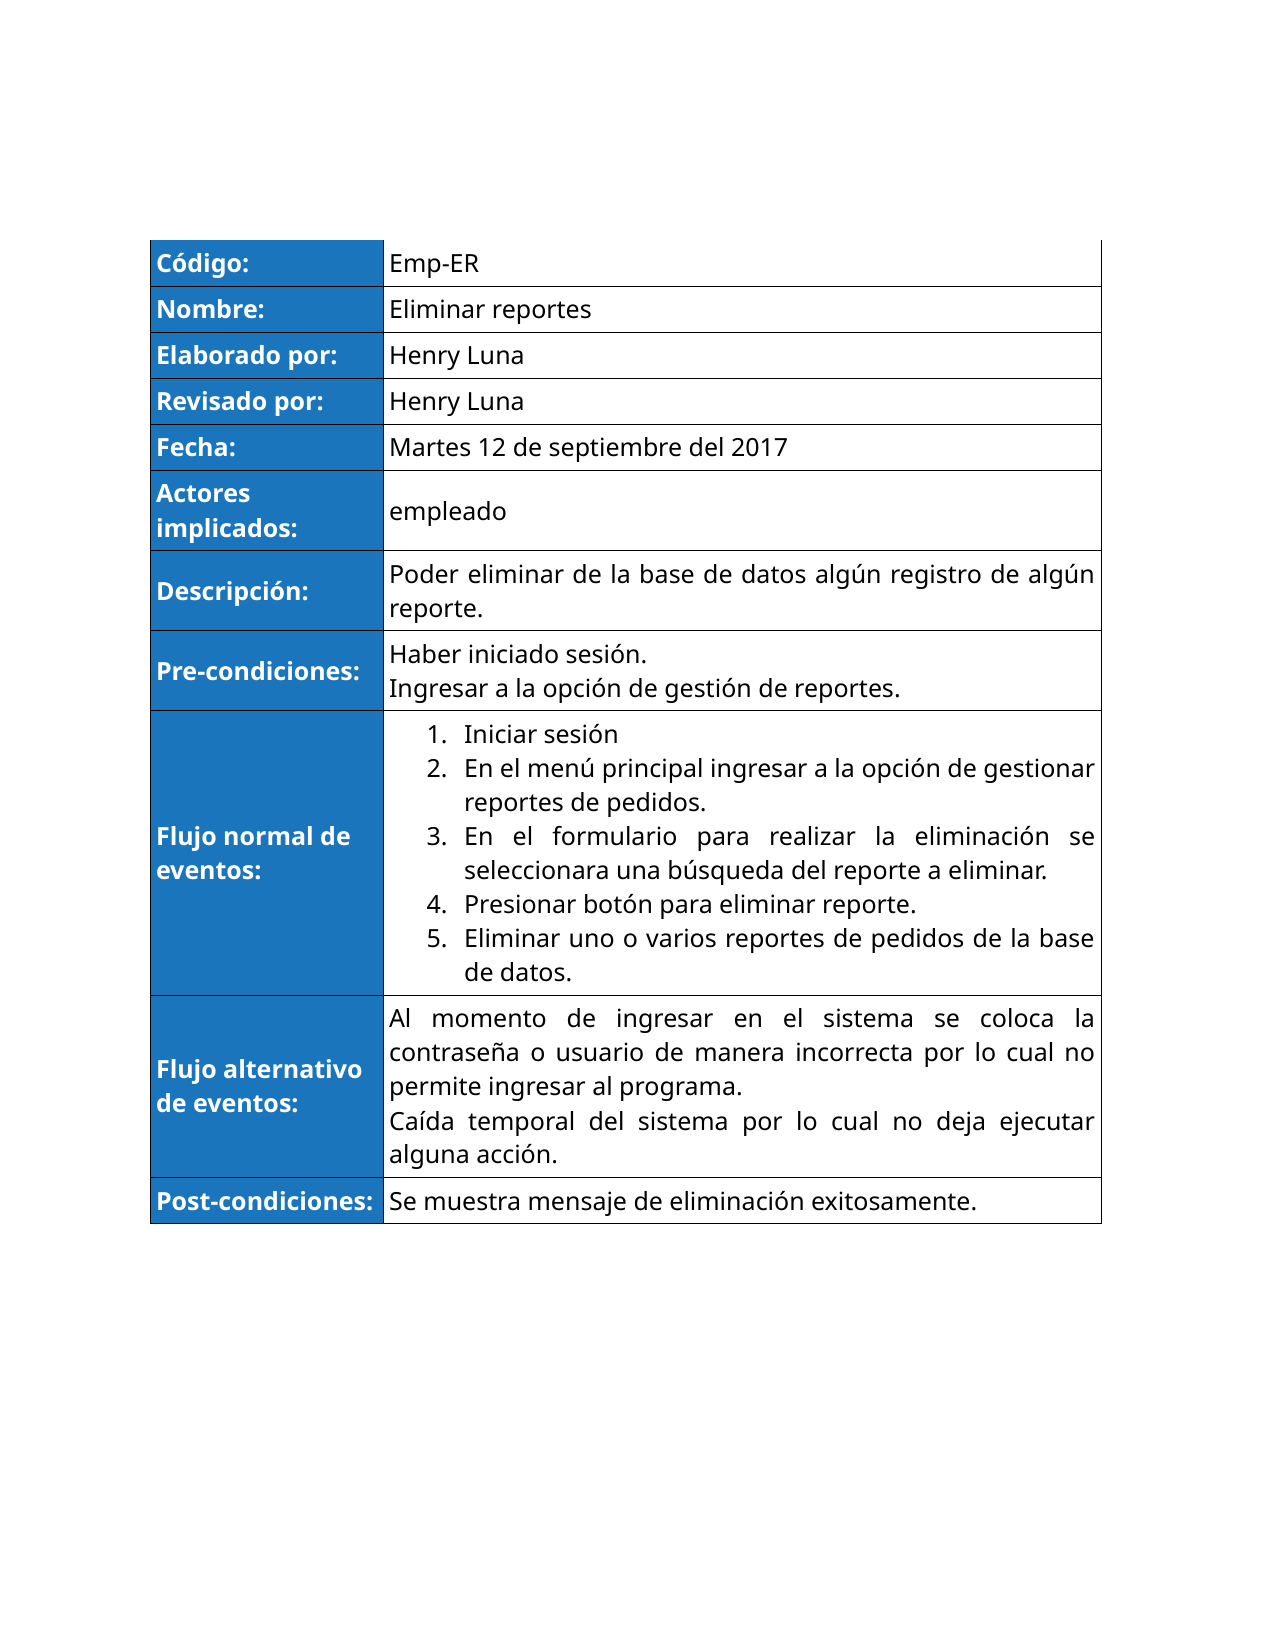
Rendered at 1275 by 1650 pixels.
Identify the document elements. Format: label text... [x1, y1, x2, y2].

table_cell Iniciar sesión En el menú principal ingresar a la opción de gestionar reportes de pedidos. En el formulario para realizar la eliminación se seleccionara una búsqueda del reporte a eliminar. Presionar botón para eliminar reporte. Eliminar uno o varios reportes de pedidos de la base de datos. [384, 711, 1101, 995]
table_cell Nombre: [151, 287, 383, 332]
table_cell empleado [384, 471, 1101, 550]
table_cell Se muestra mensaje de eliminación exitosamente. [384, 1178, 1101, 1223]
table_cell Haber iniciado sesión. Ingresar a la opción de gestión de reportes. [384, 631, 1101, 710]
table_cell Flujo alternativo de eventos: [151, 996, 383, 1177]
table_cell Eliminar reportes [384, 287, 1101, 332]
table_cell Pre-condiciones: [151, 631, 383, 710]
table_cell Poder eliminar de la base de datos algún registro de algún reporte. [384, 551, 1101, 630]
table_cell Post-condiciones: [151, 1178, 383, 1223]
table_cell Al momento de ingresar en el sistema se coloca la contraseña o usuario de manera incorrecta por lo cual no permite ingresar al programa. Caída temporal del sistema por lo cual no deja ejecutar alguna acción. [384, 996, 1101, 1177]
table_header Emp-ER [384, 240, 1101, 286]
table_header Código: [151, 240, 383, 286]
table_cell Elaborado por: [151, 333, 383, 378]
table_cell Flujo normal de eventos: [151, 711, 383, 995]
table_cell Actores implicados: [151, 471, 383, 550]
table_cell Martes 12 de septiembre del 2017 [384, 425, 1101, 470]
table_cell Revisado por: [151, 379, 383, 424]
table_cell Henry Luna [384, 379, 1101, 424]
table_cell Henry Luna [384, 333, 1101, 378]
table_cell Fecha: [151, 425, 383, 470]
table_cell Descripción: [151, 551, 383, 630]
